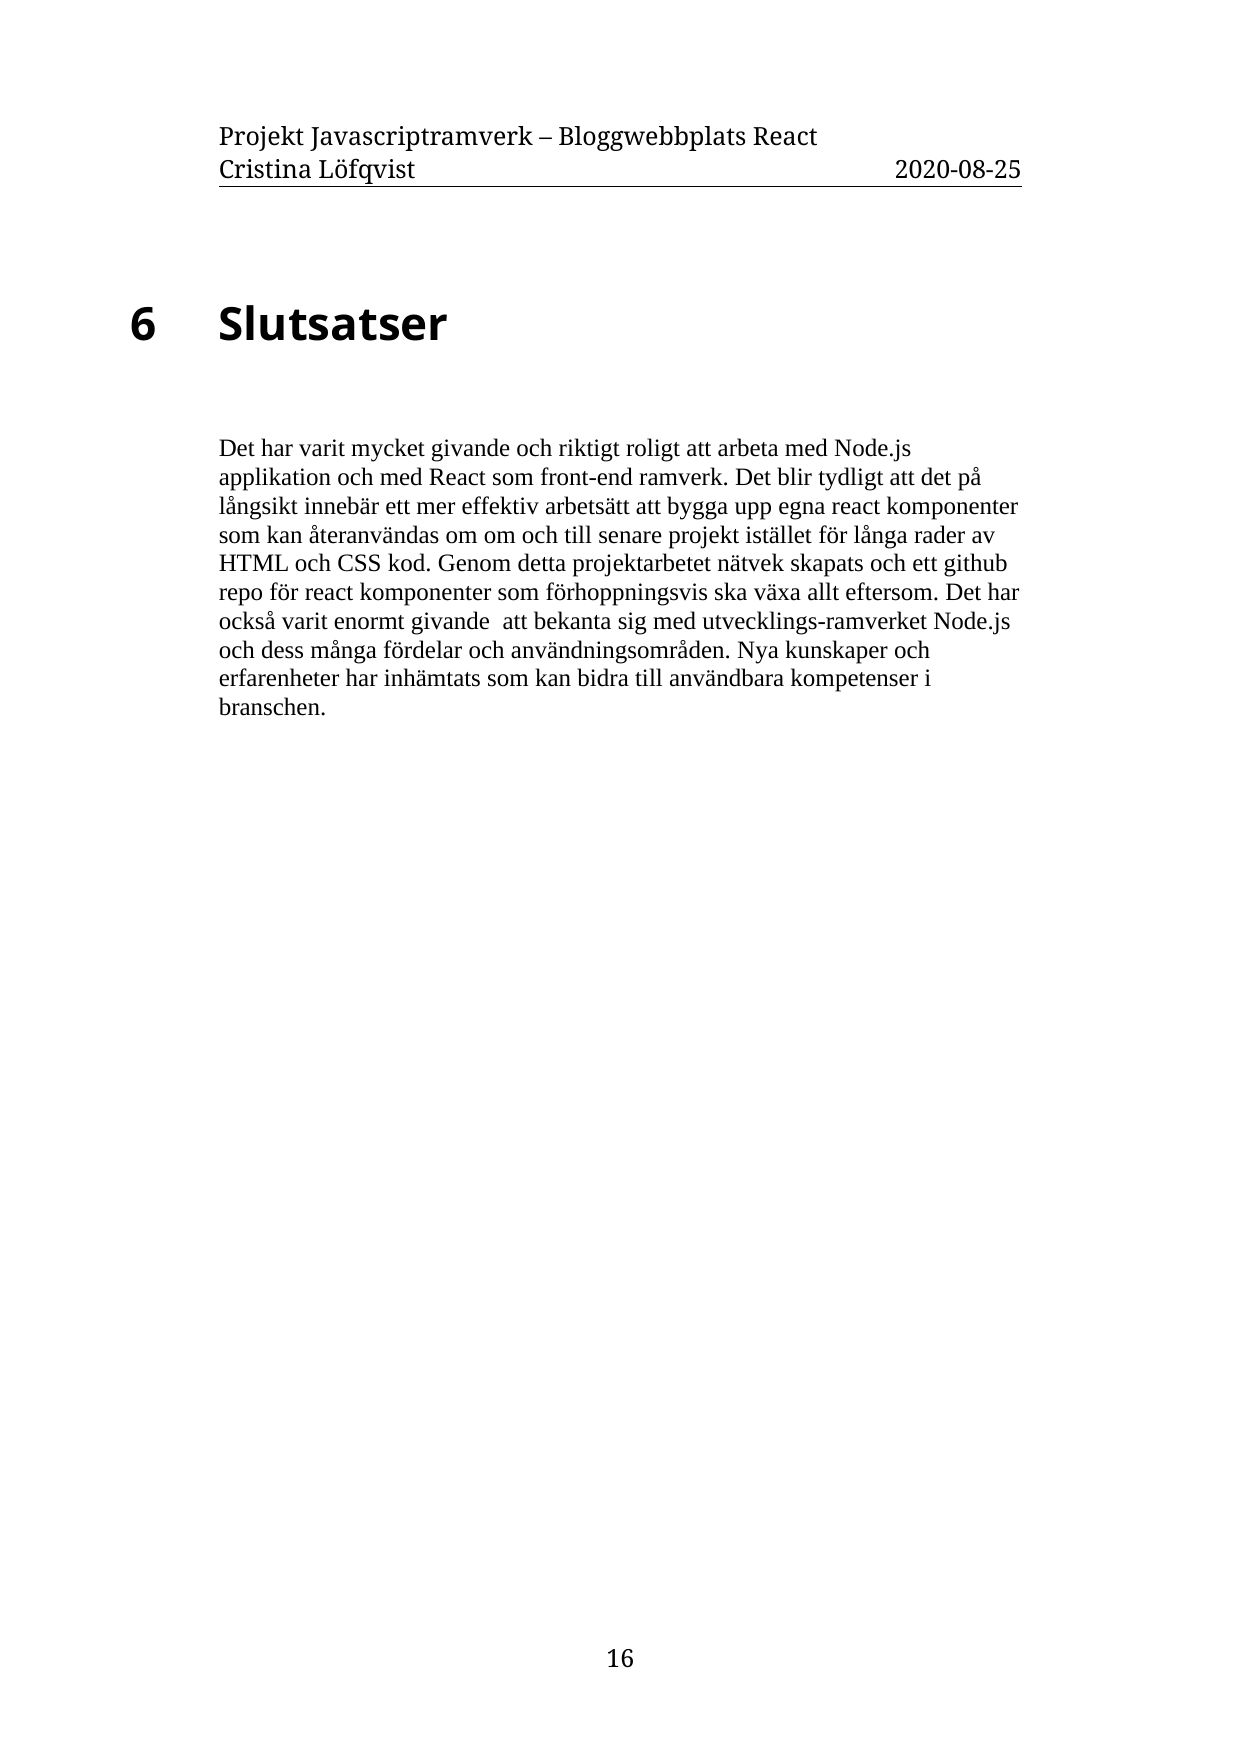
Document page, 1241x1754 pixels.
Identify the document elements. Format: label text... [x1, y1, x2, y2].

subtitle Slutsatser [130, 291, 1022, 353]
text Det har varit mycket givande och riktigt roligt att arbeta med Node.js applikation och med React som front-end ramverk. Det blir tydligt att det på långsikt innebär ett mer effektiv arbetsätt att bygga upp egna react komponenter som kan återanvändas om om och till senare projekt istället för långa rader av HTML och CSS kod. Genom detta projektarbetet nätvek skapats och ett github repo för react komponenter som förhoppningsvis ska växa allt eftersom. Det har också varit enormt givande att bekanta sig med utvecklings-ramverket Node.js och dess många fördelar och användningsområden. Nya kunskaper och erfarenheter har inhämtats som kan bidra till användbara kompetenser i branschen. [218, 433, 1022, 721]
